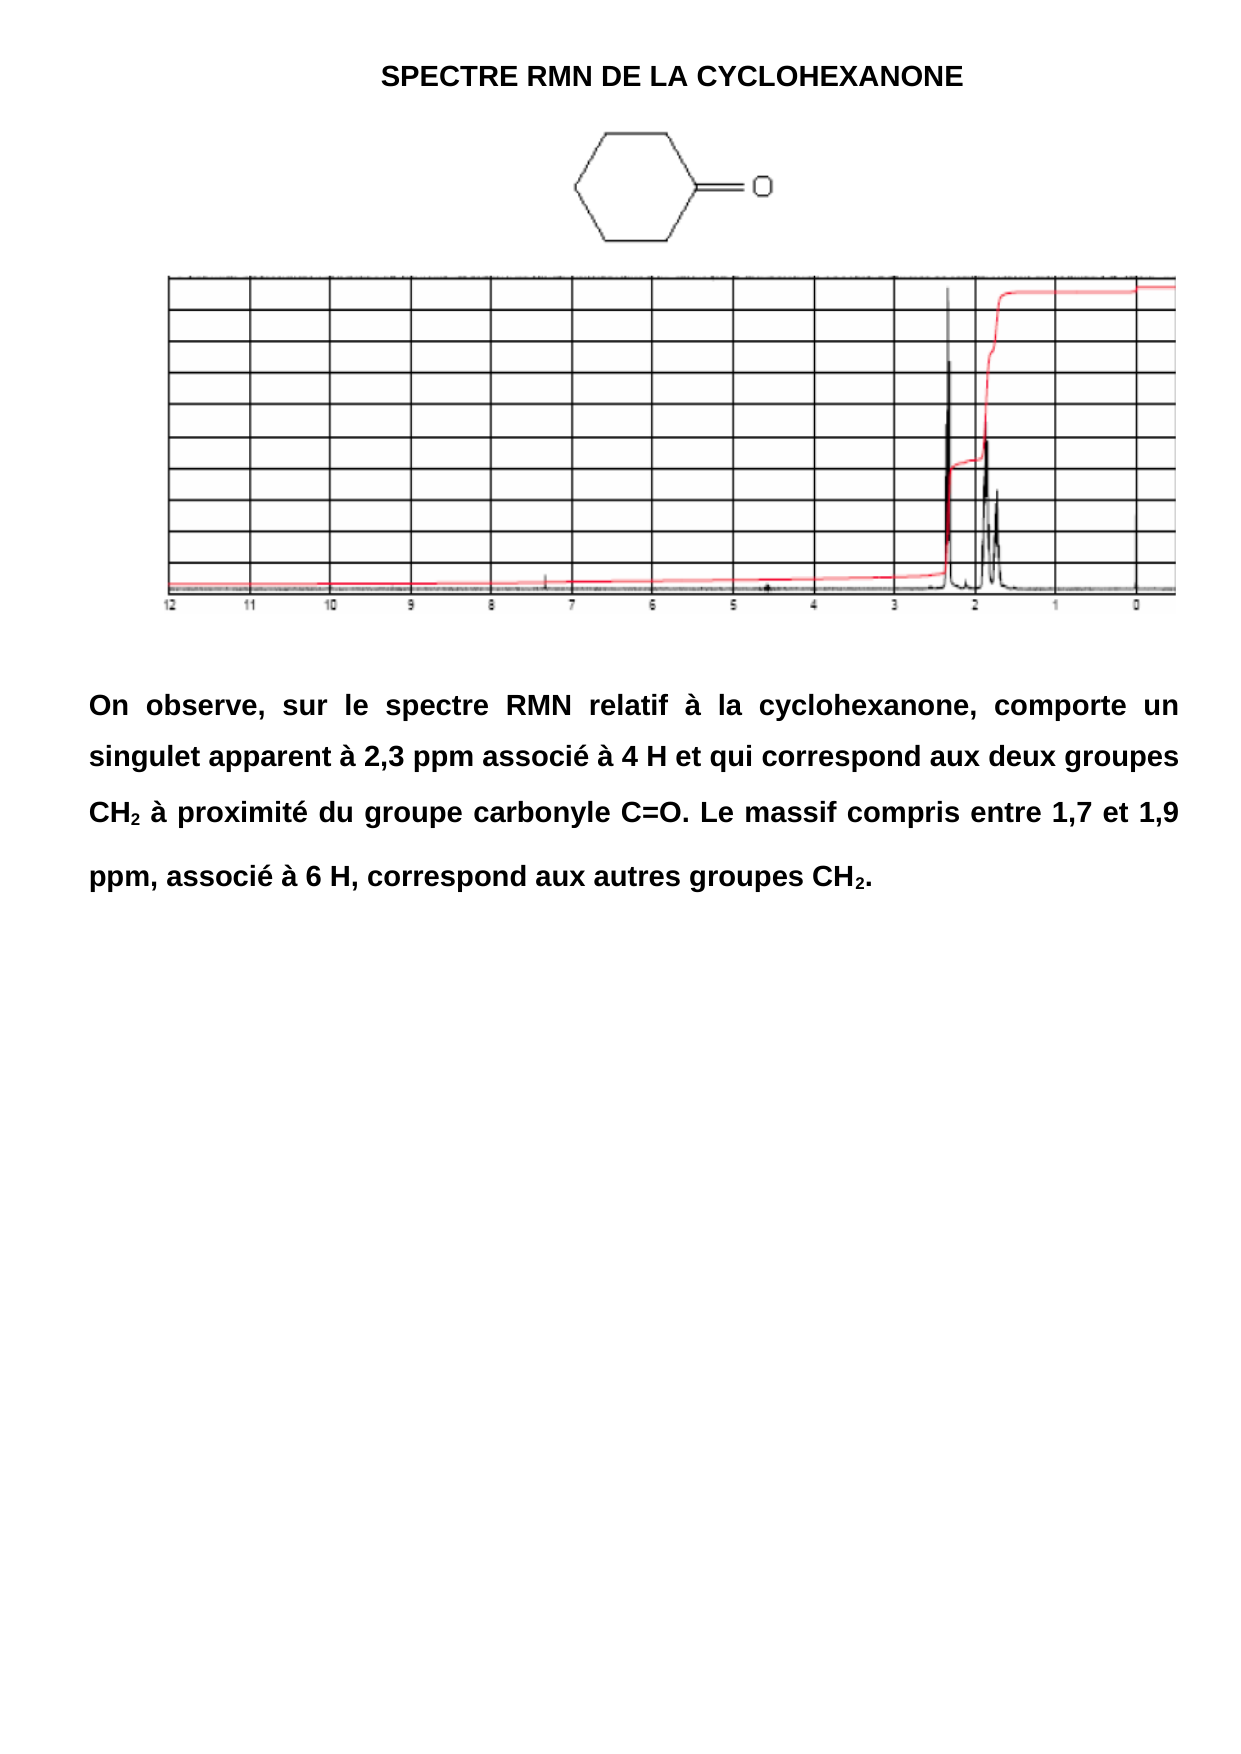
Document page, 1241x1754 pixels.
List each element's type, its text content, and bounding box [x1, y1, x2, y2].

picture [566, 126, 778, 248]
text On observe, sur le spectre RMN relatif à la cyclohexanone, comporte un singulet apparent à 2,3 ppm associé à 4 H et qui correspond aux deux groupes CH2 à proximité du groupe carbonyle C=O. Le massif compris entre 1,7 et 1,9 ppm, associé à 6 H, correspond aux autres groupes CH2. [88, 688, 1181, 893]
picture [163, 272, 1182, 614]
list spectre RMN de la cyclohexanone [163, 59, 1181, 93]
